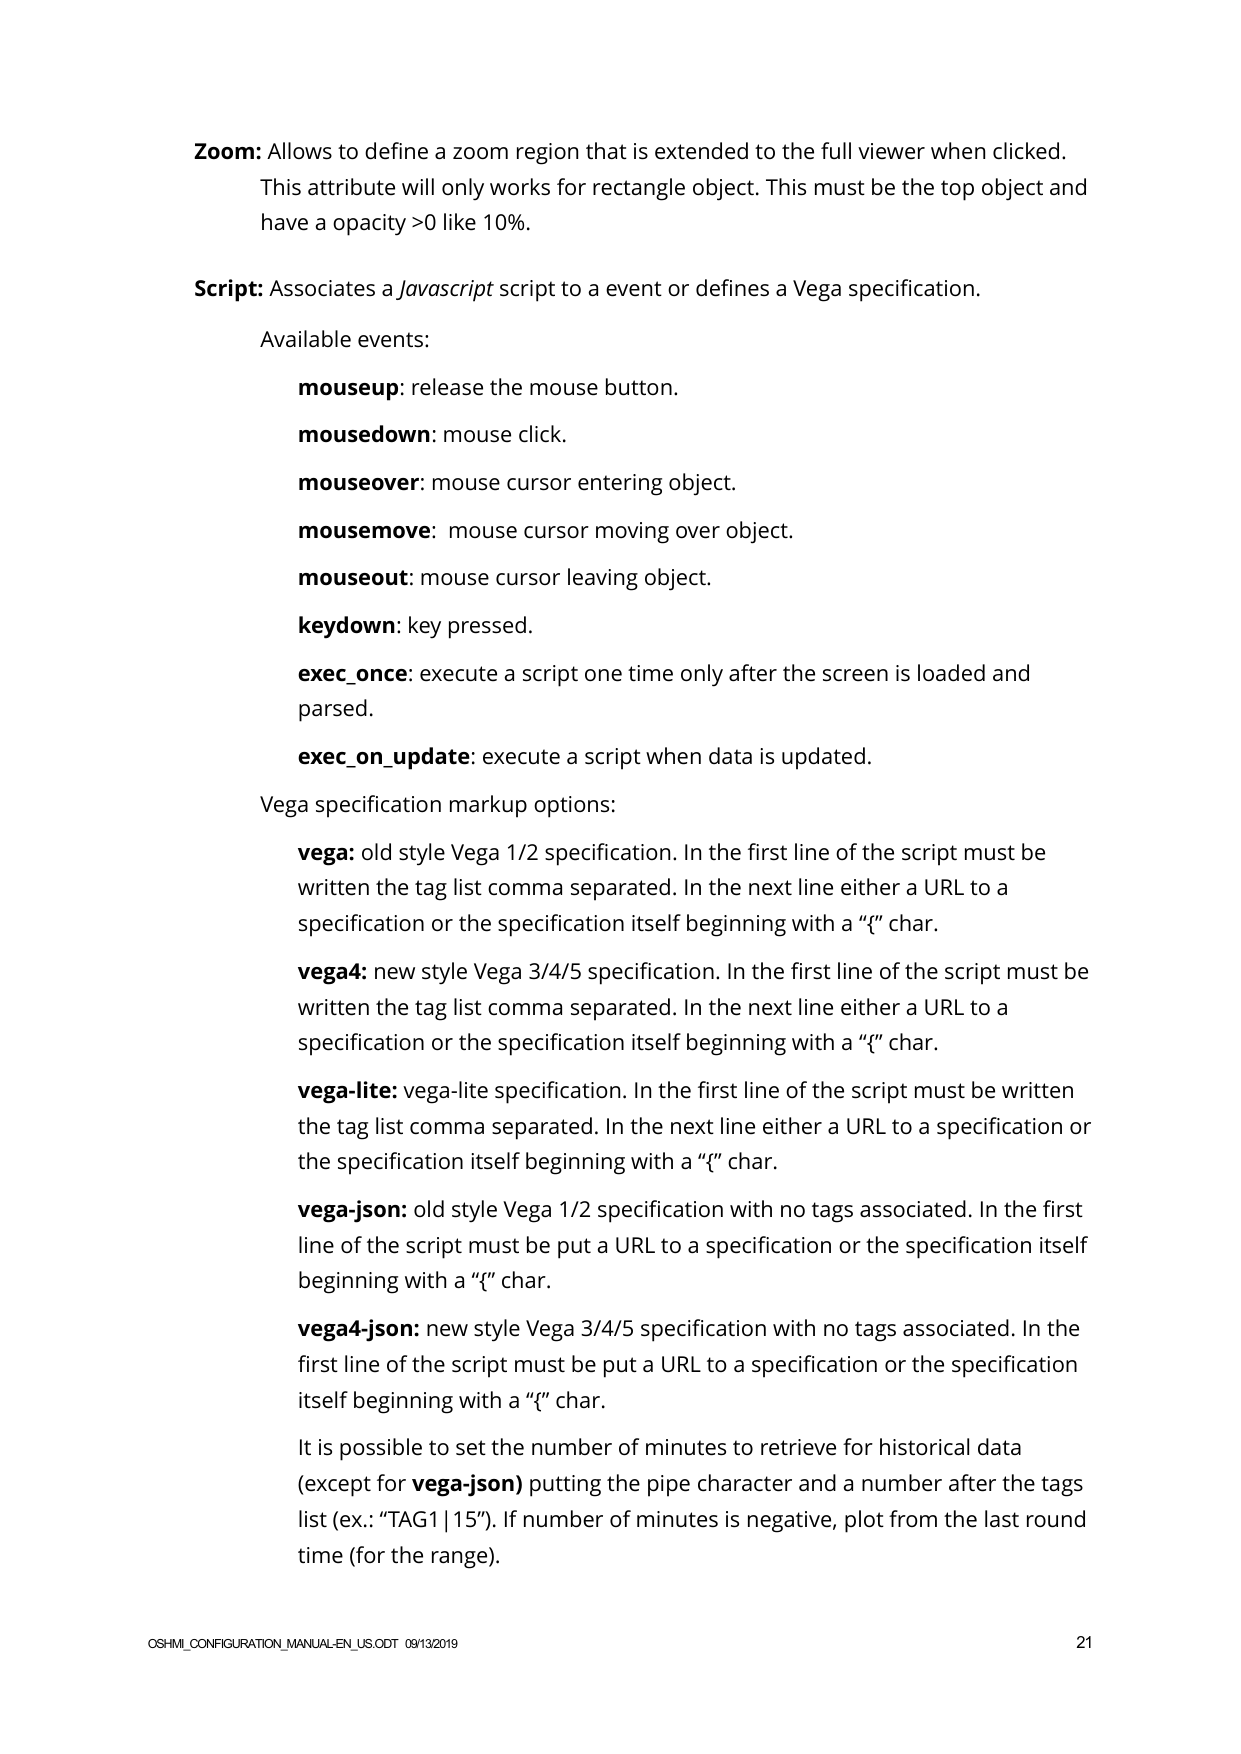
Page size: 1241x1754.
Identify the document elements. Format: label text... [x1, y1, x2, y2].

text vega4-json: new style Vega 3/4/5 specification with no tags associated. In the first line of the script must be put a URL to a specification or the specification itself beginning with a “{” char. [298, 1313, 1093, 1414]
text mousemove: mouse cursor moving over object. [298, 514, 1093, 544]
text mouseout: mouse cursor leaving object. [298, 562, 1093, 592]
text mouseover: mouse cursor entering object. [298, 467, 1093, 497]
text It is possible to set the number of minutes to retrieve for historical data (except for vega-json) putting the pipe character and a number after the tags list (ex.: “TAG1|15”). If number of minutes is negative, plot from the last round time (for the range). [298, 1432, 1093, 1569]
text keydown: key pressed. [298, 610, 1093, 640]
text Zoom: Allows to define a zoom region that is extended to the full viewer when clicked. This attribute will only works for rectangle object. This must be the top object and have a opacity >0 like 10%. [194, 136, 1093, 237]
text vega4: new style Vega 3/4/5 specification. In the first line of the script must be written the tag list comma separated. In the next line either a URL to a specification or the specification itself beginning with a “{” char. [298, 956, 1093, 1057]
text Vega specification markup options: [260, 789, 1093, 819]
text vega-json: old style Vega 1/2 specification with no tags associated. In the first line of the script must be put a URL to a specification or the specification itself beginning with a “{” char. [298, 1194, 1093, 1295]
text vega-lite: vega-lite specification. In the first line of the script must be written the tag list comma separated. In the next line either a URL to a specification or the specification itself beginning with a “{” char. [298, 1075, 1093, 1176]
text Available events: [260, 324, 1093, 353]
text exec_once: execute a script one time only after the screen is loaded and parsed. [298, 658, 1093, 723]
text mouseup: release the mouse button. [298, 371, 1093, 401]
text exec_on_update: execute a script when data is updated. [298, 741, 1093, 771]
text vega: old style Vega 1/2 specification. In the first line of the script must be written the tag list comma separated. In the next line either a URL to a specification or the specification itself beginning with a “{” char. [298, 837, 1093, 938]
text mousedown: mouse click. [298, 419, 1093, 449]
text Script: Associates a Javascript script to a event or defines a Vega specification. [194, 273, 1093, 303]
